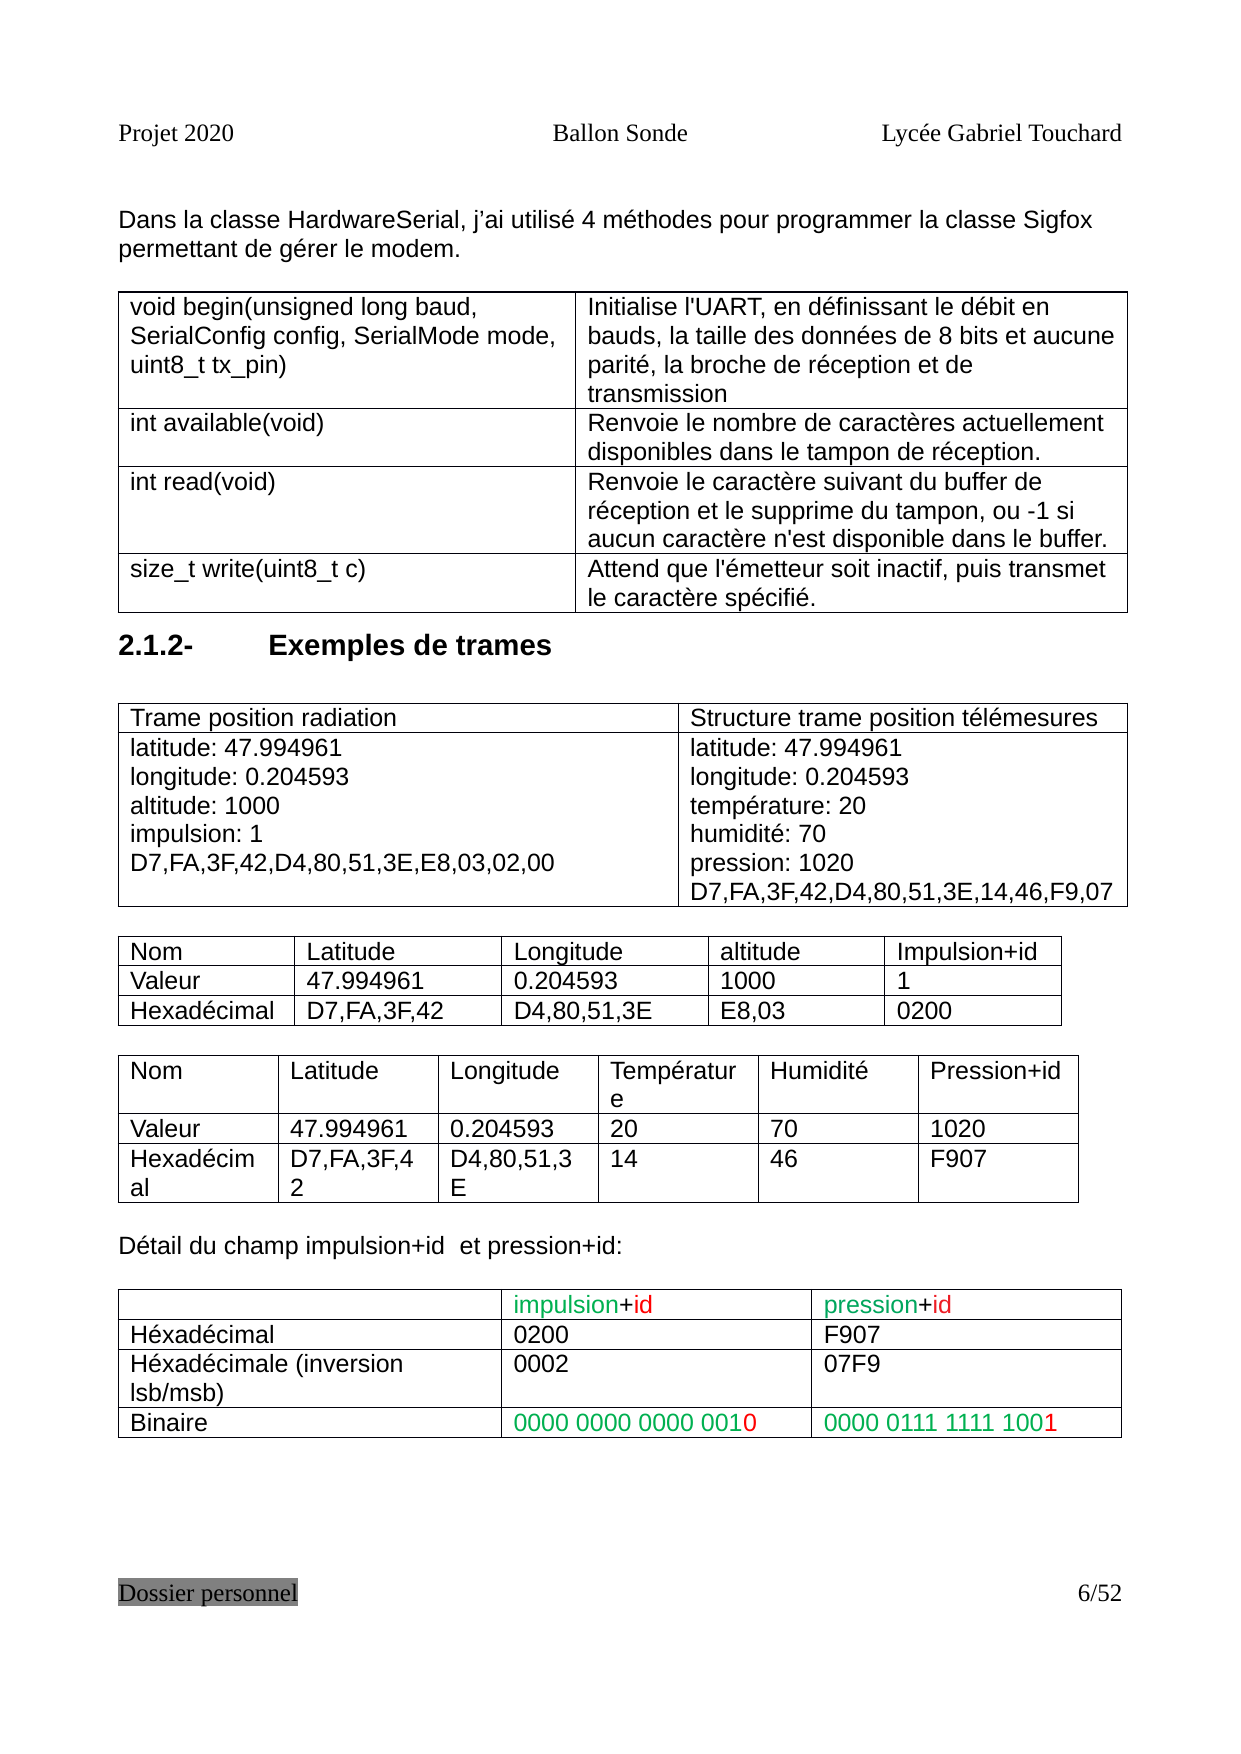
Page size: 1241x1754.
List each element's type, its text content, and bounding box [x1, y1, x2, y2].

table_cell D4,80,51,3E [502, 996, 708, 1025]
table_cell 0200 [885, 996, 1061, 1025]
table_cell D4,80,51,3E [439, 1144, 598, 1202]
table_cell Valeur [119, 966, 294, 995]
table_cell 07F9 [812, 1350, 1121, 1407]
table_header Pression+id [919, 1056, 1078, 1113]
table_header Nom [119, 937, 294, 965]
table_cell int read(void) [119, 467, 575, 553]
table_header Latitude [279, 1056, 438, 1113]
table_cell 46 [759, 1144, 918, 1202]
table_cell Héxadécimale (inversion lsb/msb) [119, 1350, 501, 1407]
table_header Longitude [439, 1056, 598, 1113]
table_cell Valeur [119, 1114, 278, 1143]
text Détail du champ impulsion+id et pression+id: [118, 1231, 1122, 1260]
table_cell 1000 [709, 966, 884, 995]
table_cell Hexadécimal [119, 1144, 278, 1202]
table_cell int available(void) [119, 409, 575, 466]
table_cell latitude: 47.994961 longitude: 0.204593 température: 20 humidité: 70 pression: 1020 D7,FA,3F,42,D4,80,51,3E,14,46,F9,07 [679, 733, 1127, 906]
table_header altitude [709, 937, 884, 965]
table_cell Héxadécimal [119, 1320, 501, 1348]
table_header Température [599, 1056, 758, 1113]
table_cell 1 [885, 966, 1061, 995]
table_cell D7,FA,3F,42 [295, 996, 501, 1025]
table_cell E8,03 [709, 996, 884, 1025]
subtitle Exemples de trames [118, 627, 1122, 661]
table_cell 47.994961 [295, 966, 501, 995]
text Dans la classe HardwareSerial, j’ai utilisé 4 méthodes pour programmer la classe Sigfox permettant de gérer le modem. [118, 205, 1122, 263]
table_header impulsion+id [502, 1290, 811, 1319]
table_cell 70 [759, 1114, 918, 1143]
table_cell 0002 [502, 1350, 811, 1407]
table_cell F907 [812, 1320, 1121, 1348]
table_cell 0200 [502, 1320, 811, 1348]
table_header void begin(unsigned long baud, SerialConfig config, SerialMode mode, uint8_t tx_pin) [119, 293, 575, 407]
table_header pression+id [812, 1290, 1121, 1319]
table_cell 14 [599, 1144, 758, 1202]
table_cell F907 [919, 1144, 1078, 1202]
table_header Impulsion+id [885, 937, 1061, 965]
table_cell Binaire [119, 1408, 501, 1437]
table_header Nom [119, 1056, 278, 1113]
table_header Humidité [759, 1056, 918, 1113]
table_cell 0.204593 [502, 966, 708, 995]
table_cell 0000 0111 1111 1001 [812, 1408, 1121, 1437]
table_header Longitude [502, 937, 708, 965]
table_cell latitude: 47.994961 longitude: 0.204593 altitude: 1000 impulsion: 1 D7,FA,3F,42,D4,80,51,3E,E8,03,02,00 [119, 733, 678, 906]
table_cell Attend que l'émetteur soit inactif, puis transmet le caractère spécifié. [576, 554, 1127, 612]
table_cell Renvoie le nombre de caractères actuellement disponibles dans le tampon de réception. [576, 409, 1127, 466]
table_header [119, 1290, 501, 1319]
table_header Structure trame position télémesures [679, 704, 1127, 732]
table_cell D7,FA,3F,42 [279, 1144, 438, 1202]
table_cell size_t write(uint8_t c) [119, 554, 575, 612]
table_cell 0.204593 [439, 1114, 598, 1143]
table_header Latitude [295, 937, 501, 965]
table_cell 47.994961 [279, 1114, 438, 1143]
table_header Initialise l'UART, en définissant le débit en bauds, la taille des données de 8 bits et aucune parité, la broche de réception et de transmission [576, 293, 1127, 407]
table_cell Hexadécimal [119, 996, 294, 1025]
table_cell 20 [599, 1114, 758, 1143]
table_header Trame position radiation [119, 704, 678, 732]
table_cell 1020 [919, 1114, 1078, 1143]
table_cell 0000 0000 0000 0010 [502, 1408, 811, 1437]
table_cell Renvoie le caractère suivant du buffer de réception et le supprime du tampon, ou -1 si aucun caractère n'est disponible dans le buffer. [576, 467, 1127, 553]
